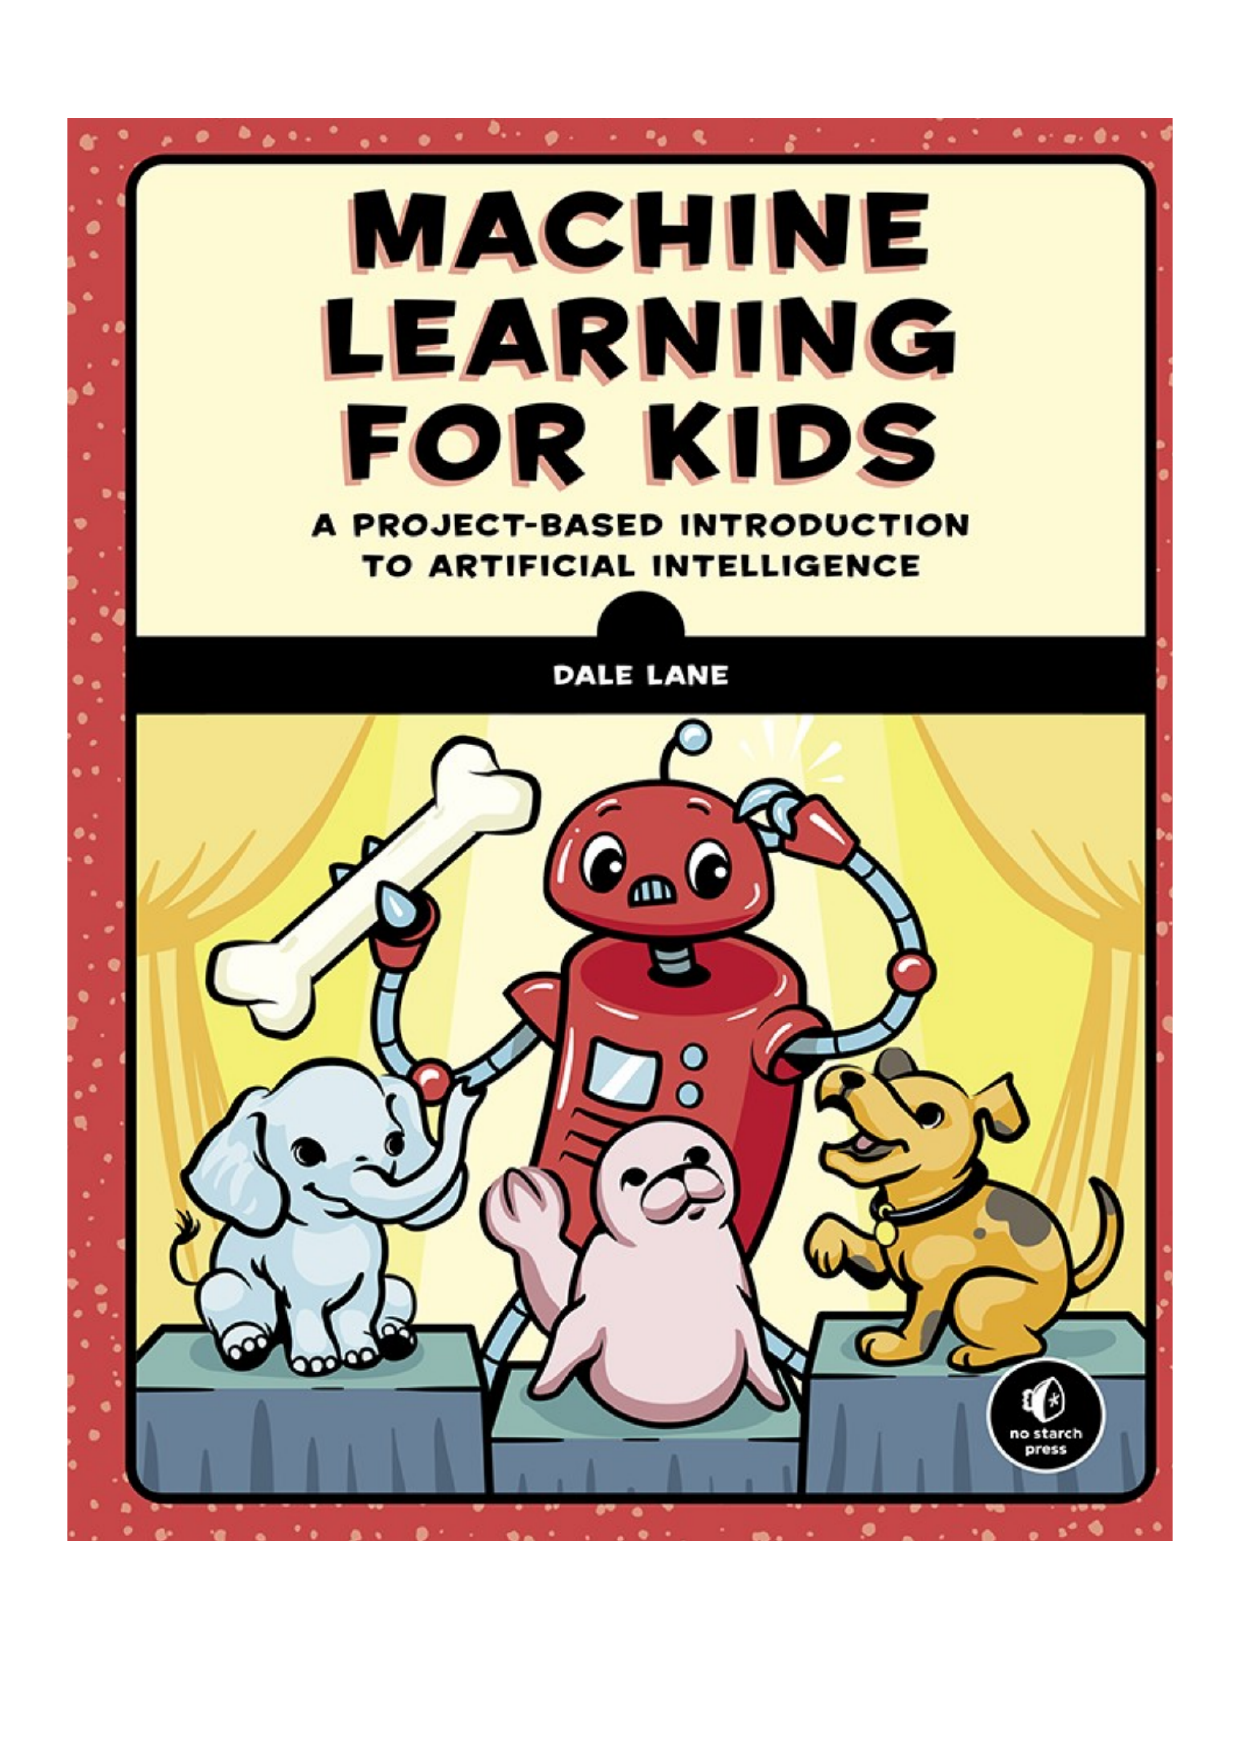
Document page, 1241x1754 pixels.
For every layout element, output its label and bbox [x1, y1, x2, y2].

picture [67, 118, 1173, 1541]
